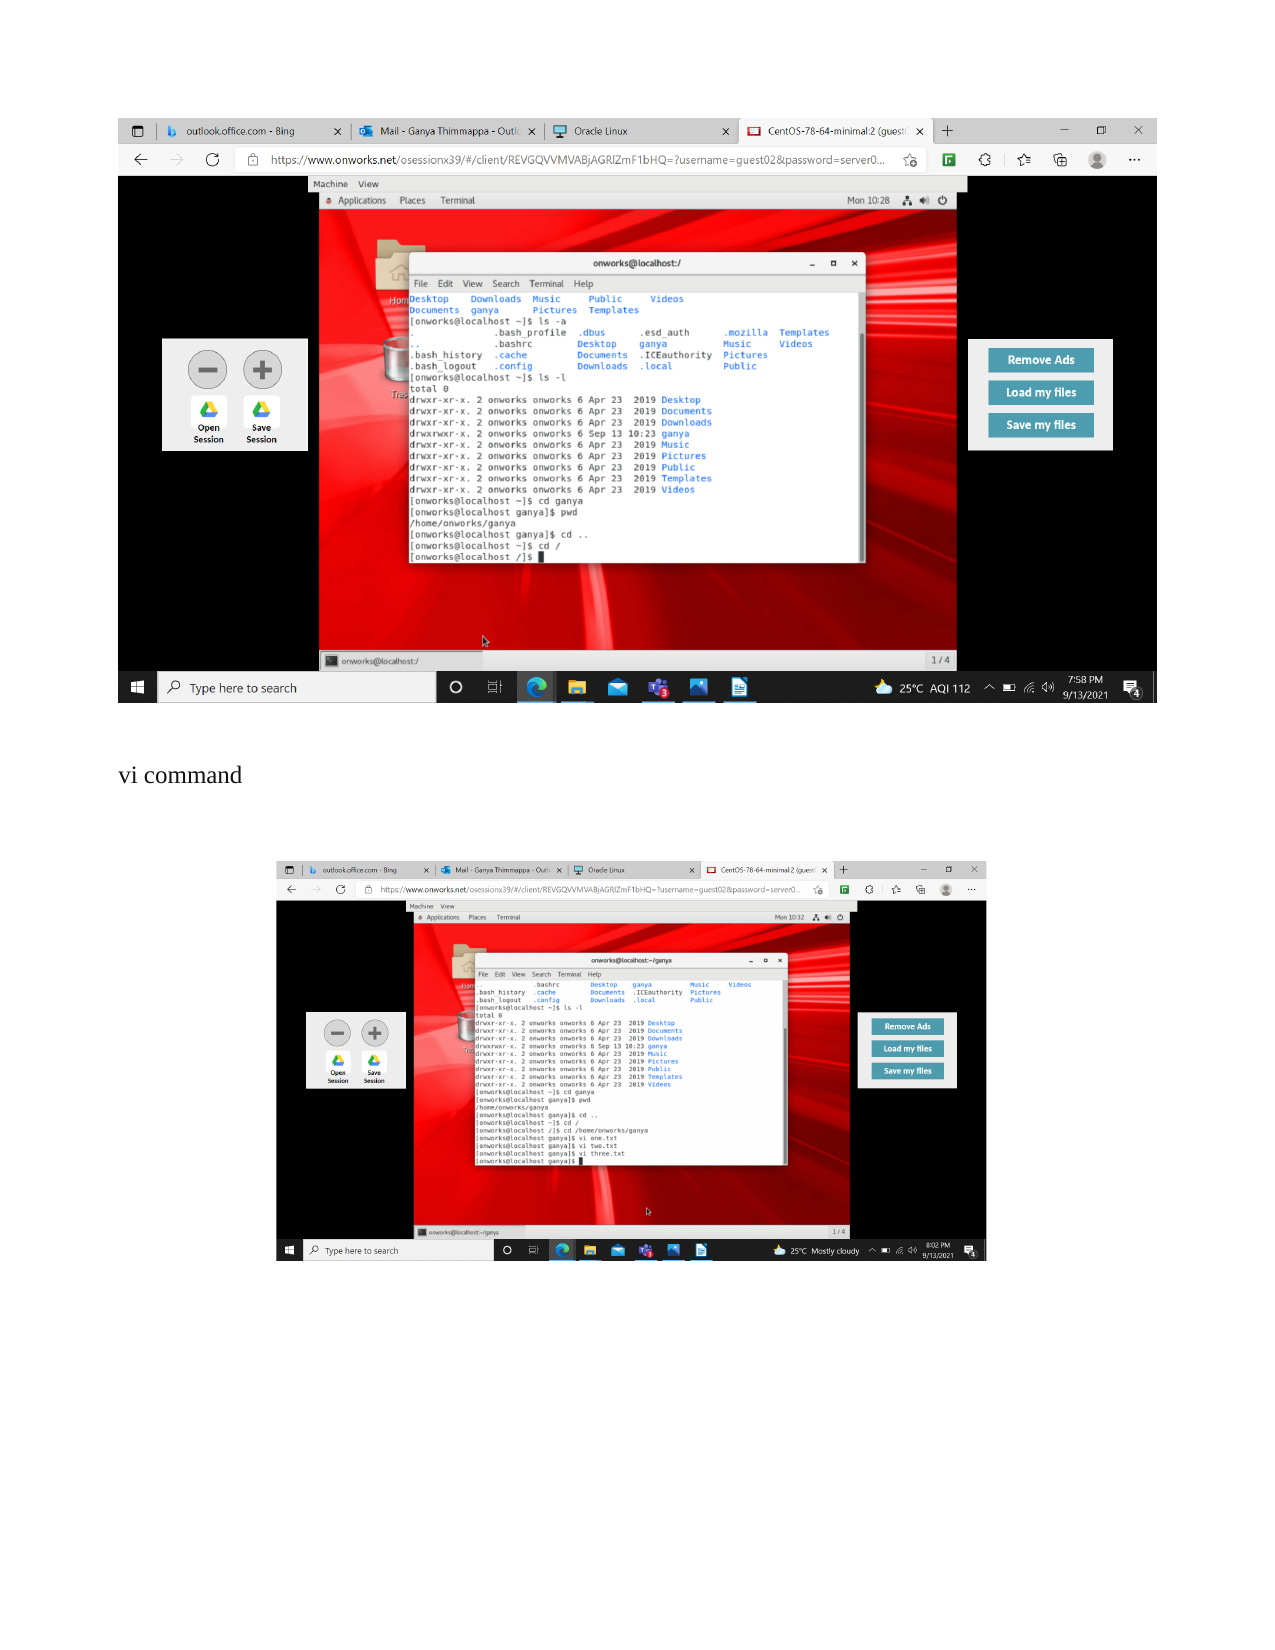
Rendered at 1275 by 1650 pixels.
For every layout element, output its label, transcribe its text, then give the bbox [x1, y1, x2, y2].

picture [118, 118, 1157, 703]
picture [276, 861, 987, 1261]
text vi command [118, 760, 1157, 789]
